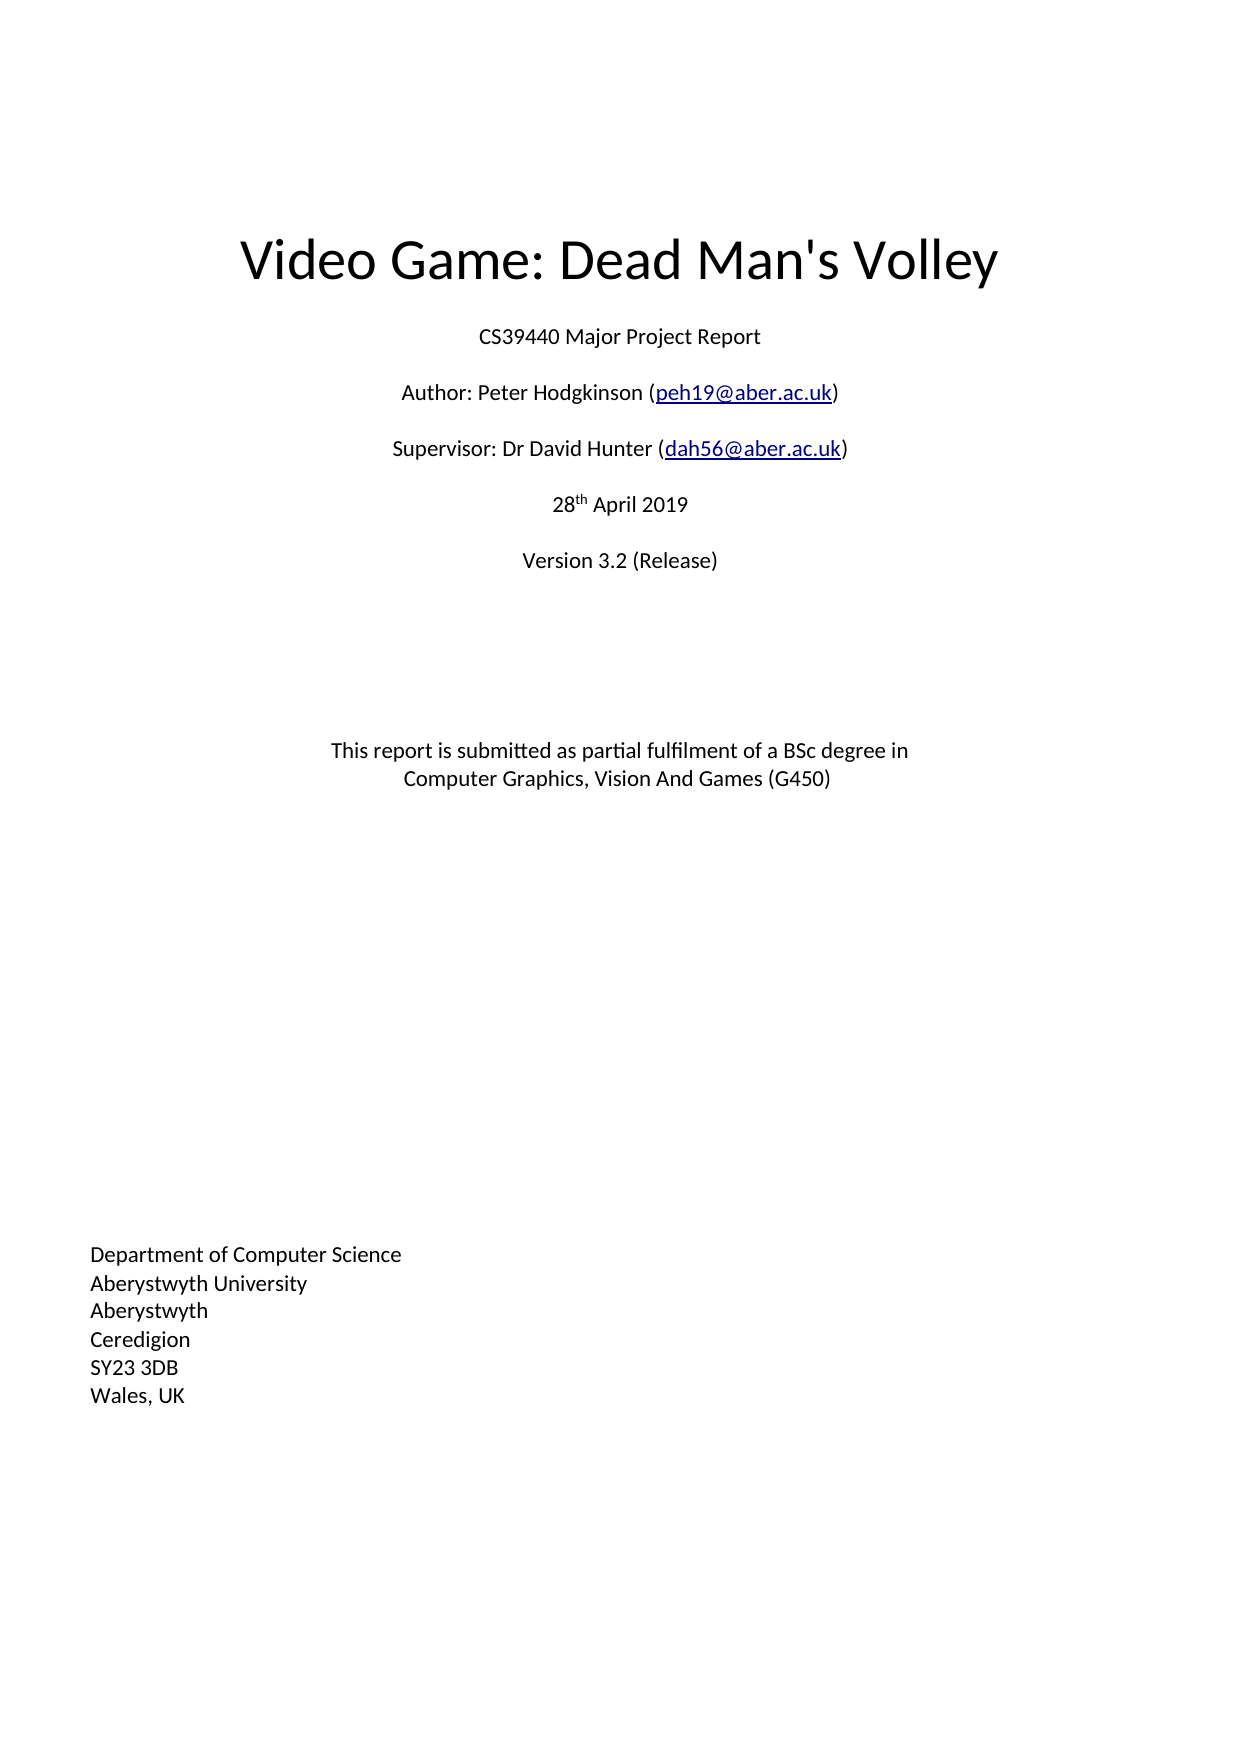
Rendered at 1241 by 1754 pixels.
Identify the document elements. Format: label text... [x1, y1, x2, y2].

text SY23 3DB [90, 1353, 1150, 1381]
text Department of Computer Science [90, 1241, 1150, 1269]
text Aberystwyth University [90, 1269, 1150, 1297]
text Wales, UK [90, 1381, 1150, 1409]
text CS39440 Major Project Report [90, 322, 1150, 350]
text Author: Peter Hodgkinson (peh19@aber.ac.uk) [90, 378, 1150, 406]
text Video Game: Dead Man's Volley [90, 223, 1150, 294]
text Supervisor: Dr David Hunter (dah56@aber.ac.uk) [90, 434, 1150, 462]
text Ceredigion [90, 1325, 1150, 1353]
text 28th April 2019 [90, 490, 1150, 518]
text Computer Graphics, Vision And Games (G450) [90, 764, 1150, 792]
text This report is submitted as partial fulfilment of a BSc degree in [90, 736, 1150, 764]
text Aberystwyth [90, 1297, 1150, 1325]
text Version 3.2 (Release) [90, 546, 1150, 574]
